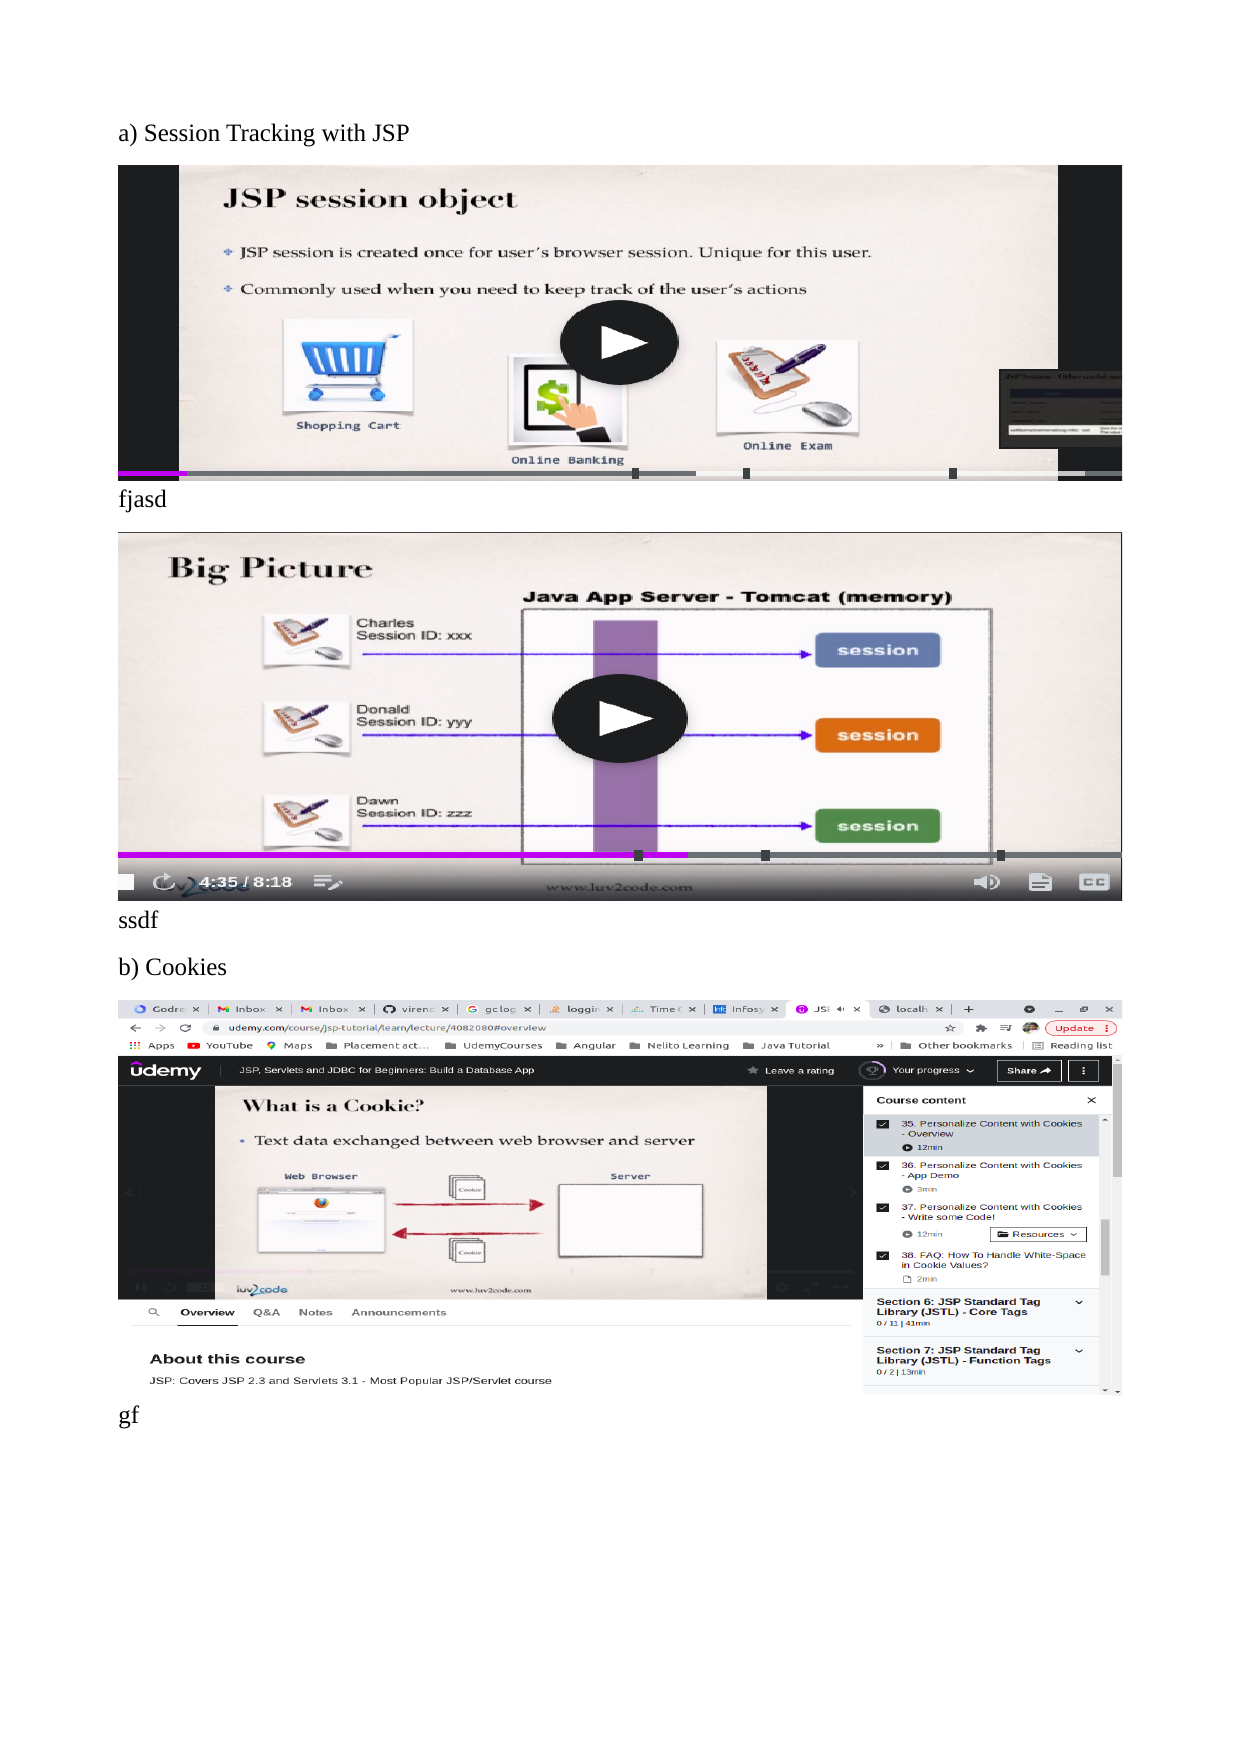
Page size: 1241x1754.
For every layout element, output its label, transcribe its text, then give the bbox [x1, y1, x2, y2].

text gf [118, 1396, 1122, 1428]
text fjasd [118, 481, 1122, 513]
picture [118, 532, 1123, 901]
text ssdf [118, 901, 1122, 934]
text b) Cookies [118, 952, 1122, 981]
text a) Session Tracking with JSP [118, 118, 1122, 147]
picture [118, 1000, 1123, 1396]
picture [118, 165, 1123, 481]
